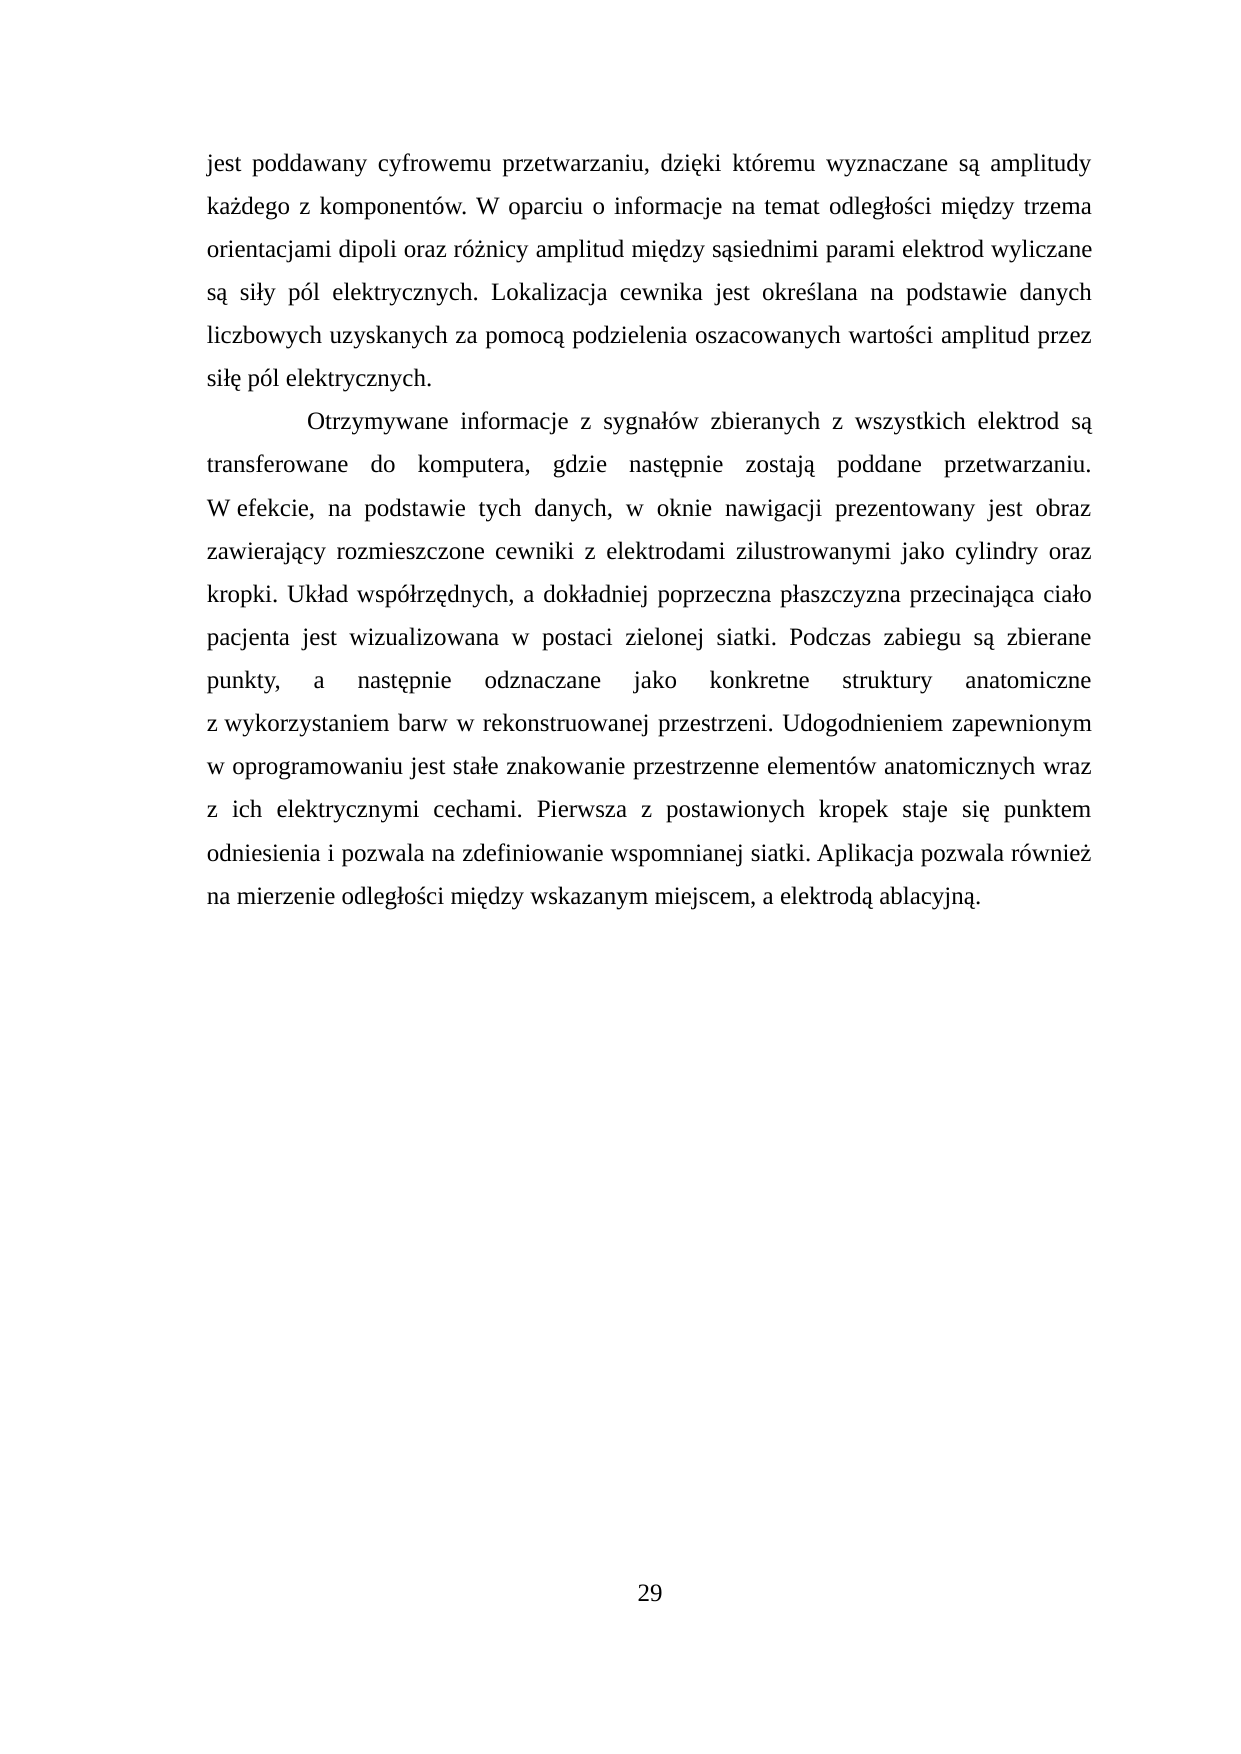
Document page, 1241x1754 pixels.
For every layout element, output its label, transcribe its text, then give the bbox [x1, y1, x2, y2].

text Otrzymywane informacje z sygnałów zbieranych z wszystkich elektrod są transferowane do komputera, gdzie następnie zostają poddane przetwarzaniu. W efekcie, na podstawie tych danych, w oknie nawigacji prezentowany jest obraz zawierający rozmieszczone cewniki z elektrodami zilustrowanymi jako cylindry oraz kropki. Układ współrzędnych, a dokładniej poprzeczna płaszczyzna przecinająca ciało pacjenta jest wizualizowana w postaci zielonej siatki. Podczas zabiegu są zbierane punkty, a następnie odznaczane jako konkretne struktury anatomiczne z wykorzystaniem barw w rekonstruowanej przestrzeni. Udogodnieniem zapewnionym w oprogramowaniu jest stałe znakowanie przestrzenne elementów anatomicznych wraz z ich elektrycznymi cechami. Pierwsza z postawionych kropek staje się punktem odniesienia i pozwala na zdefiniowanie wspomnianej siatki. Aplikacja pozwala również na mierzenie odległości między wskazanym miejscem, a elektrodą ablacyjną. [207, 406, 1093, 909]
text jest poddawany cyfrowemu przetwarzaniu, dzięki któremu wyznaczane są amplitudy każdego z komponentów. W oparciu o informacje na temat odległości między trzema orientacjami dipoli oraz różnicy amplitud między sąsiednimi parami elektrod wyliczane są siły pól elektrycznych. Lokalizacja cewnika jest określana na podstawie danych liczbowych uzyskanych za pomocą podzielenia oszacowanych wartości amplitud przez siłę pól elektrycznych. [207, 148, 1093, 392]
